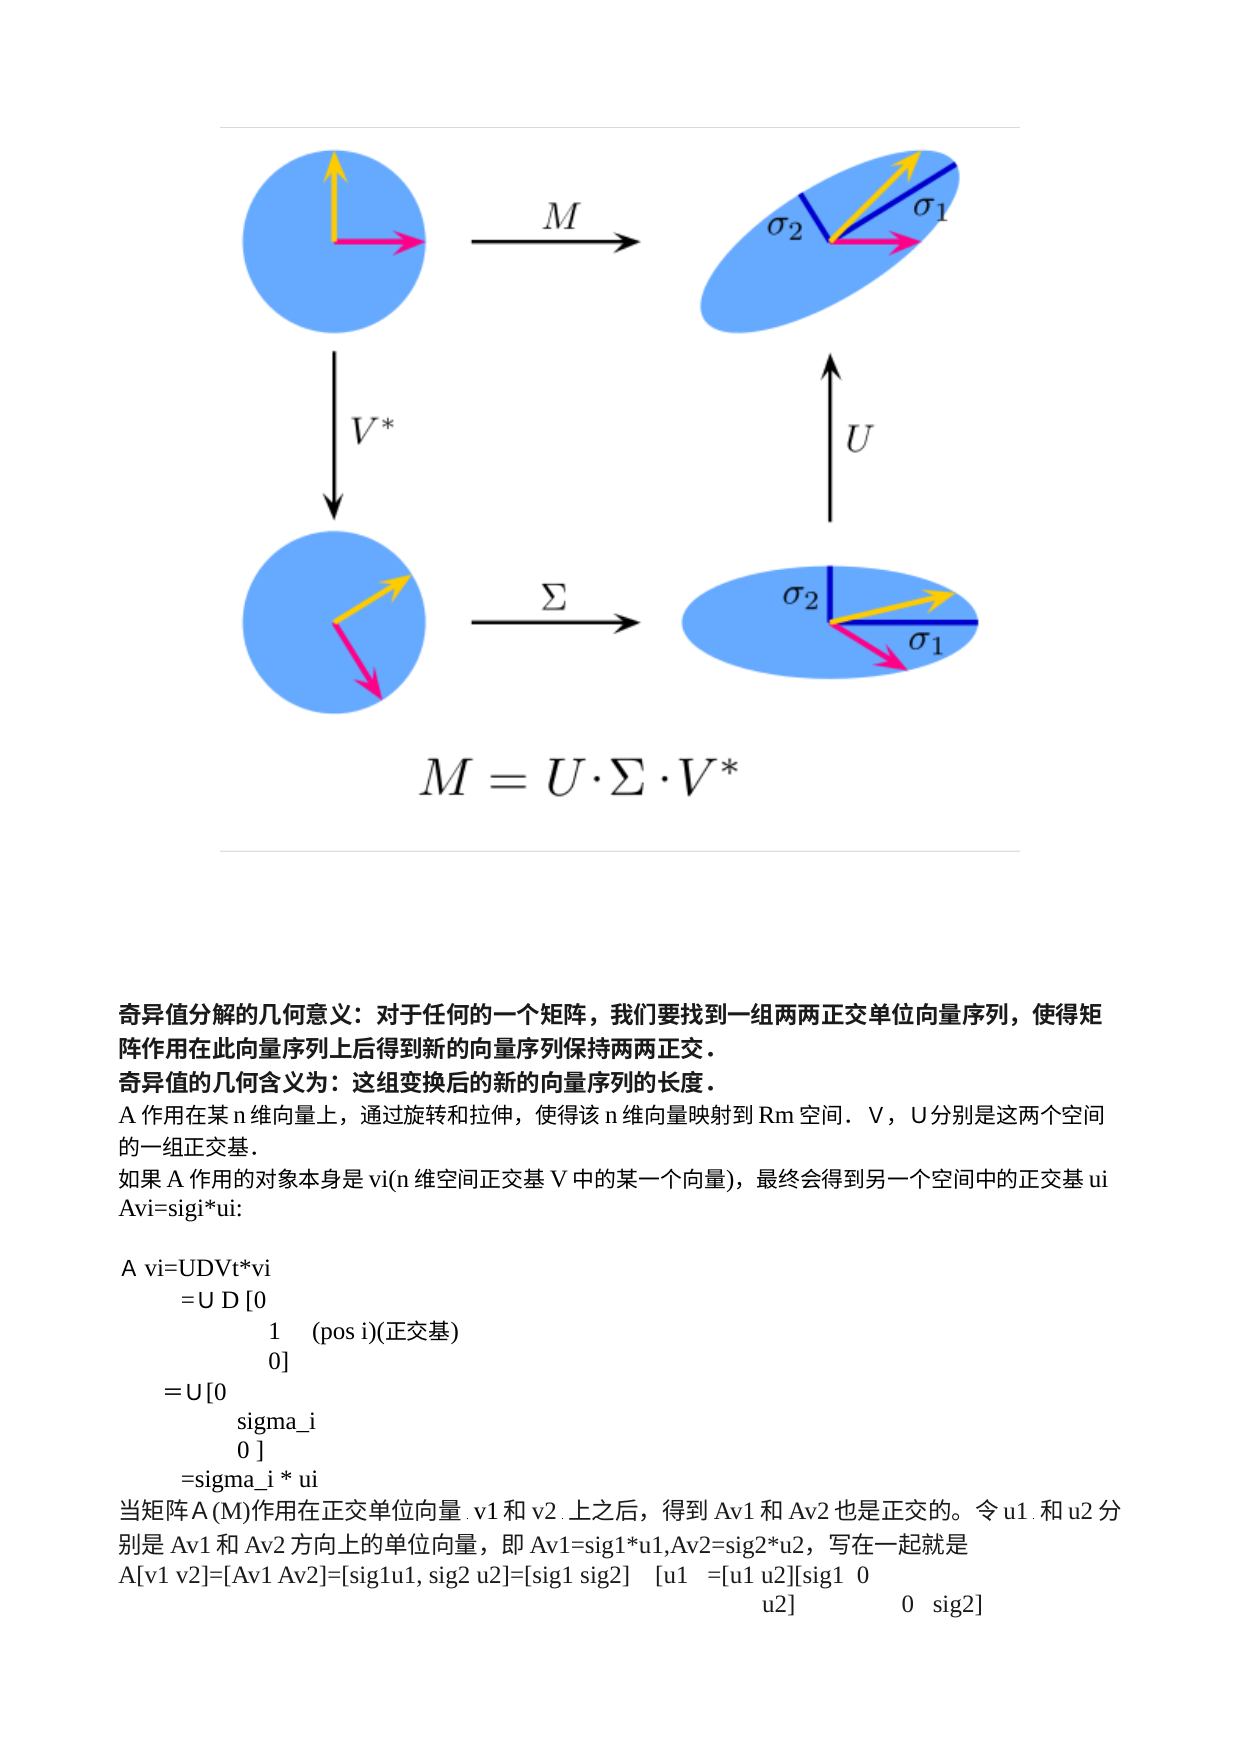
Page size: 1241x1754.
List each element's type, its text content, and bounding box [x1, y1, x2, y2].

text sigma_i [118, 1406, 1122, 1435]
text A[v1 v2]=[Av1 Av2]=[sig1u1, sig2 u2]=[sig1 sig2] [u1 =[u1 u2][sig1 0 [118, 1561, 1122, 1589]
text 奇异值的几何含义为：这组变换后的新的向量序列的长度． [118, 1064, 1122, 1098]
text Avi=sigi*ui: [118, 1193, 1122, 1222]
text 1 (pos i)(正交基) [118, 1314, 1122, 1346]
text 0] [118, 1346, 1122, 1375]
picture [220, 126, 1020, 853]
text =ＵD [0 [118, 1283, 1122, 1314]
text ＝Ｕ[0 [118, 1375, 1122, 1406]
text Ａvi=UDVt*vi [118, 1251, 1122, 1283]
text =sigma_i * ui [118, 1464, 1122, 1493]
text 奇异值分解的几何意义：对于任何的一个矩阵，我们要找到一组两两正交单位向量序列，使得矩阵作用在此向量序列上后得到新的向量序列保持两两正交． [118, 997, 1122, 1064]
text u2] 0 sig2] [118, 1589, 1122, 1618]
text 当矩阵Ａ(M)作用在正交单位向量v1和v2上之后，得到Av1和Av2也是正交的。令u1和u2分别是Av1和Av2方向上的单位向量，即Av1=sig1*u1,Av2=sig2*u2，写在一起就是 [118, 1493, 1122, 1561]
text 如果A作用的对象本身是vi(n维空间正交基V中的某一个向量)，最终会得到另一个空间中的正交基ui [118, 1162, 1122, 1193]
text 0 ] [118, 1435, 1122, 1464]
text A作用在某n维向量上，通过旋转和拉伸，使得该n维向量映射到Rm空间．Ｖ，Ｕ分别是这两个空间的一组正交基． [118, 1098, 1122, 1162]
